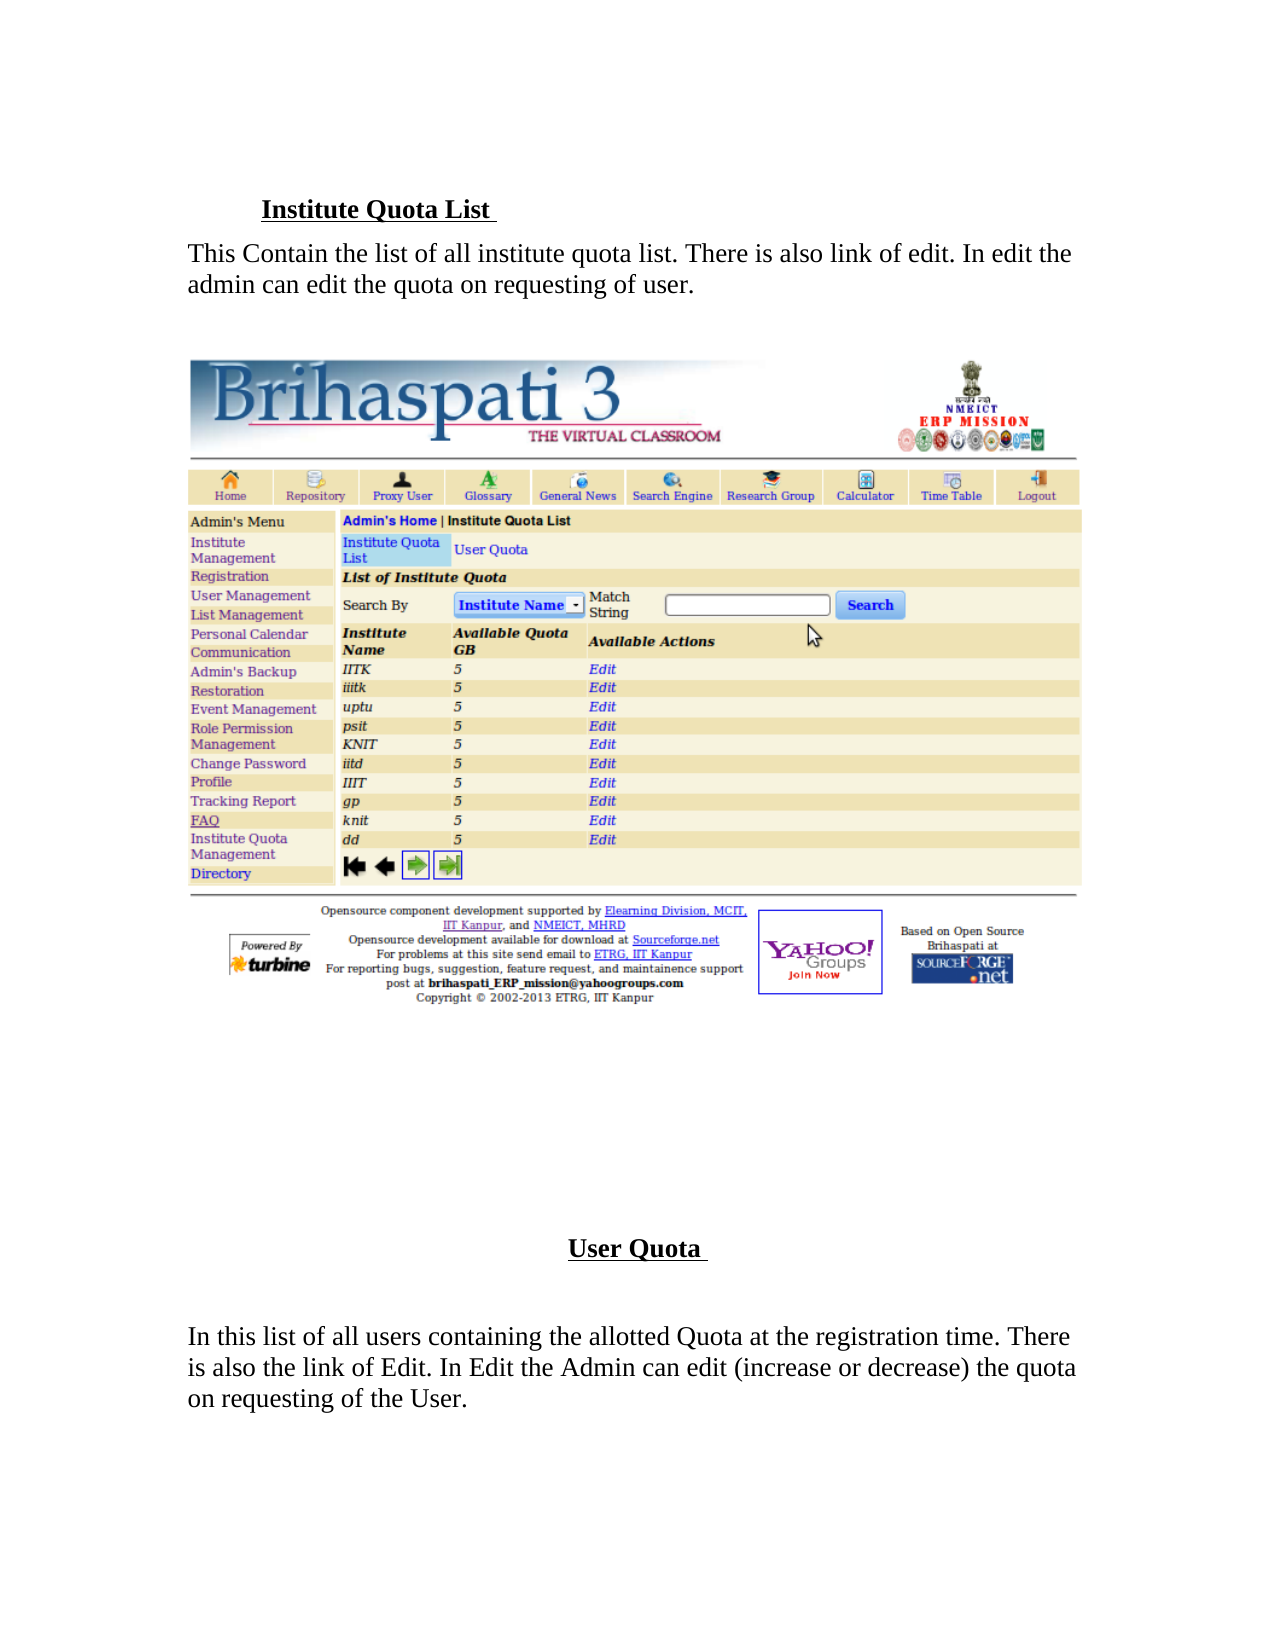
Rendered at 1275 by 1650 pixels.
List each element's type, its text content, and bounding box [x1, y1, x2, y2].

list Institute Quota List [232, 194, 1087, 225]
text User Quota [187, 1233, 1087, 1264]
text In this list of all users containing the allotted Quota at the registration time. There is also the link of Edit. In Edit the Admin can edit (increase or decrease) the quota on requesting of the User. [187, 1320, 1087, 1413]
picture [187, 355, 1088, 1015]
text This Contain the list of all institute quota list. There is also link of edit. In edit the admin can edit the quota on requesting of user. [187, 237, 1087, 299]
